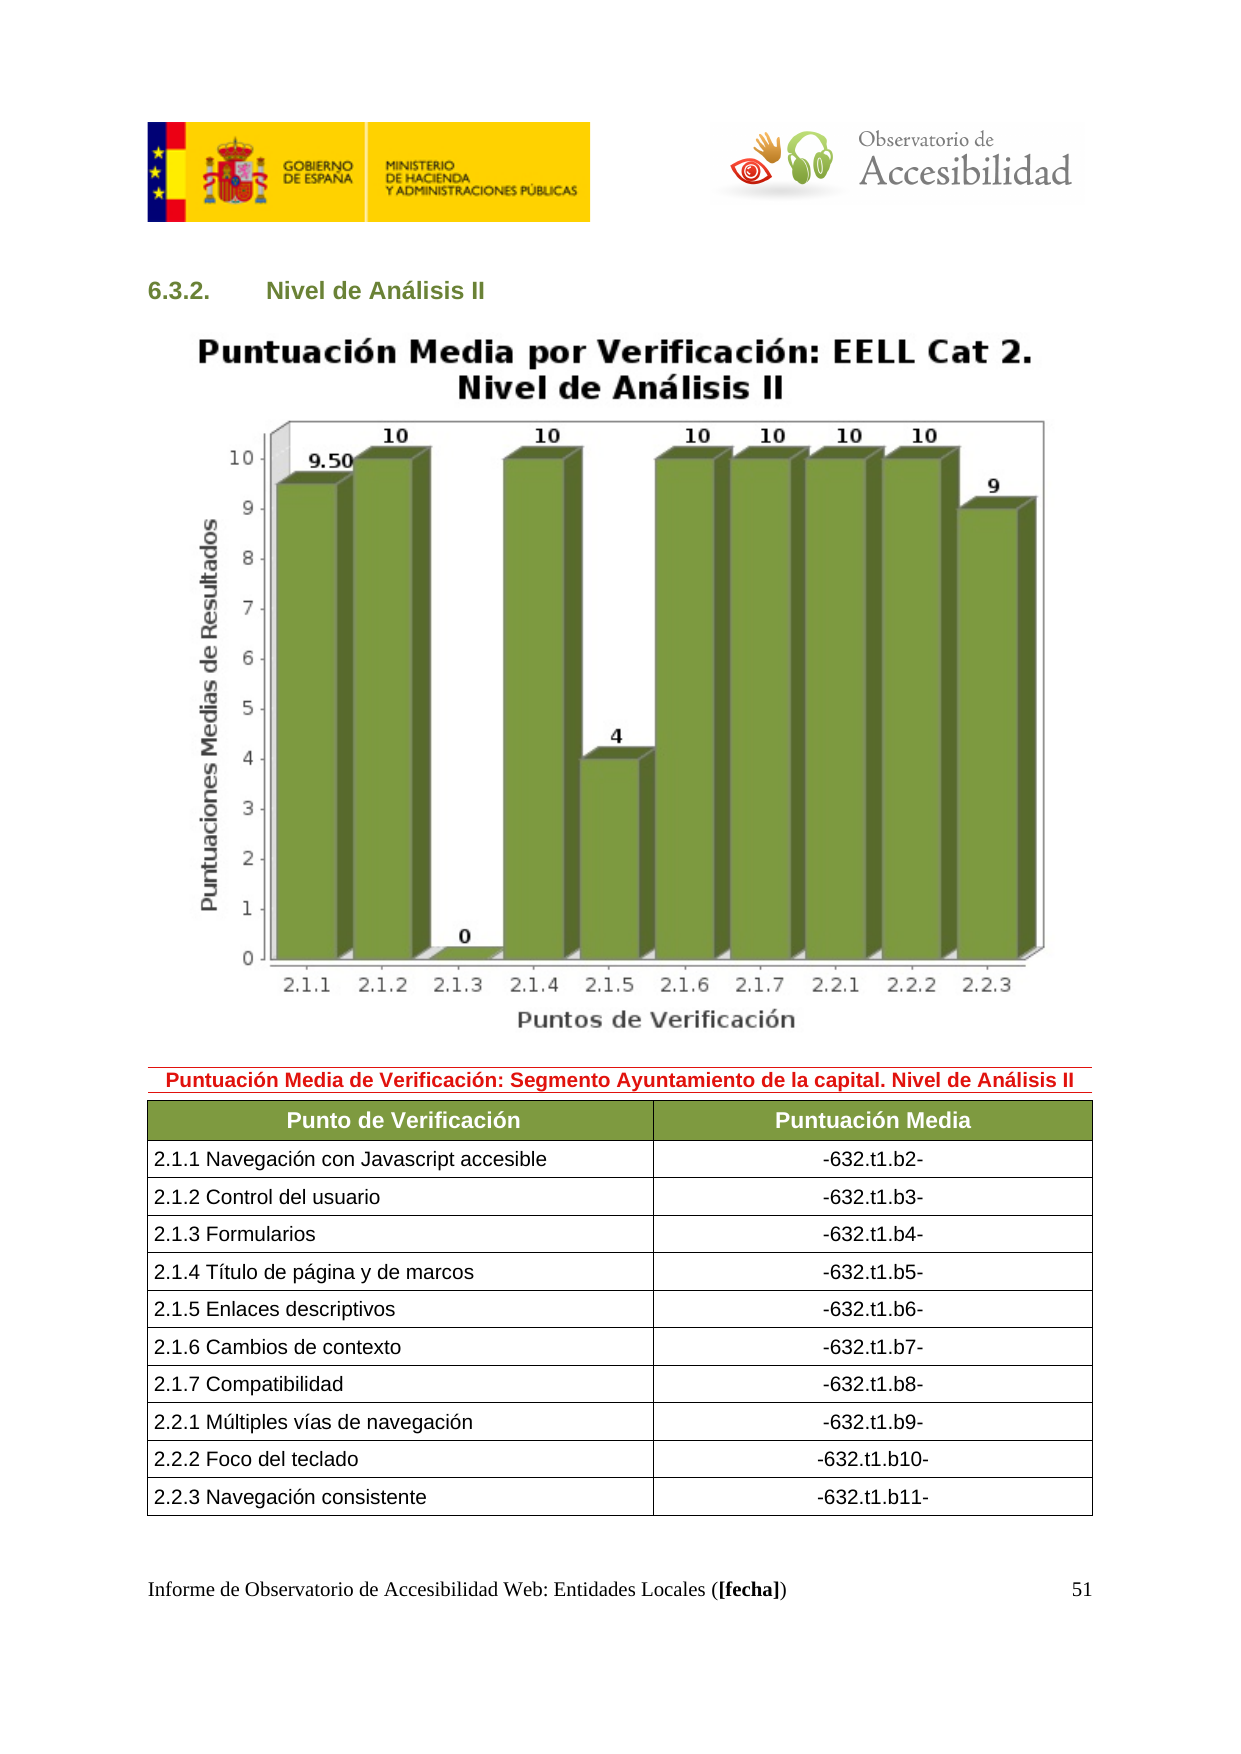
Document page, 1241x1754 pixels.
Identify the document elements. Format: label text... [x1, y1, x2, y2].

table_cell 2.2.1 Múltiples vías de navegación [148, 1403, 653, 1440]
picture [710, 122, 1086, 205]
list Nivel de Análisis II [148, 276, 1092, 304]
table_cell -632.t1.b3- [654, 1178, 1092, 1215]
table_cell -632.t1.b11- [654, 1478, 1092, 1515]
table_cell -632.t1.b6- [654, 1291, 1092, 1327]
table_cell 2.1.2 Control del usuario [148, 1178, 653, 1215]
table_cell -632.t1.b5- [654, 1253, 1092, 1290]
table_cell -632.t1.b4- [654, 1216, 1092, 1252]
table_cell 2.2.3 Navegación consistente [148, 1478, 653, 1515]
table_header Puntuación Media [654, 1101, 1092, 1140]
table_cell -632.t1.b2- [654, 1141, 1092, 1177]
table_cell -632.t1.b10- [654, 1441, 1092, 1477]
table_header Punto de Verificación [148, 1101, 653, 1140]
table_cell 2.1.1 Navegación con Javascript accesible [148, 1141, 653, 1177]
table_cell 2.2.2 Foco del teclado [148, 1441, 653, 1477]
table_cell 2.1.3 Formularios [148, 1216, 653, 1252]
table_cell -632.t1.b7- [654, 1328, 1092, 1365]
table_cell 2.1.6 Cambios de contexto [148, 1328, 653, 1365]
table_cell 2.1.5 Enlaces descriptivos [148, 1291, 653, 1327]
text Puntuación Media de Verificación: Segmento Ayuntamiento de la capital. Nivel de Análisis II [148, 1068, 1092, 1092]
table_cell -632.t1.b9- [654, 1403, 1092, 1440]
table_cell -632.t1.b8- [654, 1366, 1092, 1402]
picture [147, 122, 591, 222]
table_cell 2.1.7 Compatibilidad [148, 1366, 653, 1402]
table_cell 2.1.4 Título de página y de marcos [148, 1253, 653, 1290]
picture [178, 332, 1062, 1042]
